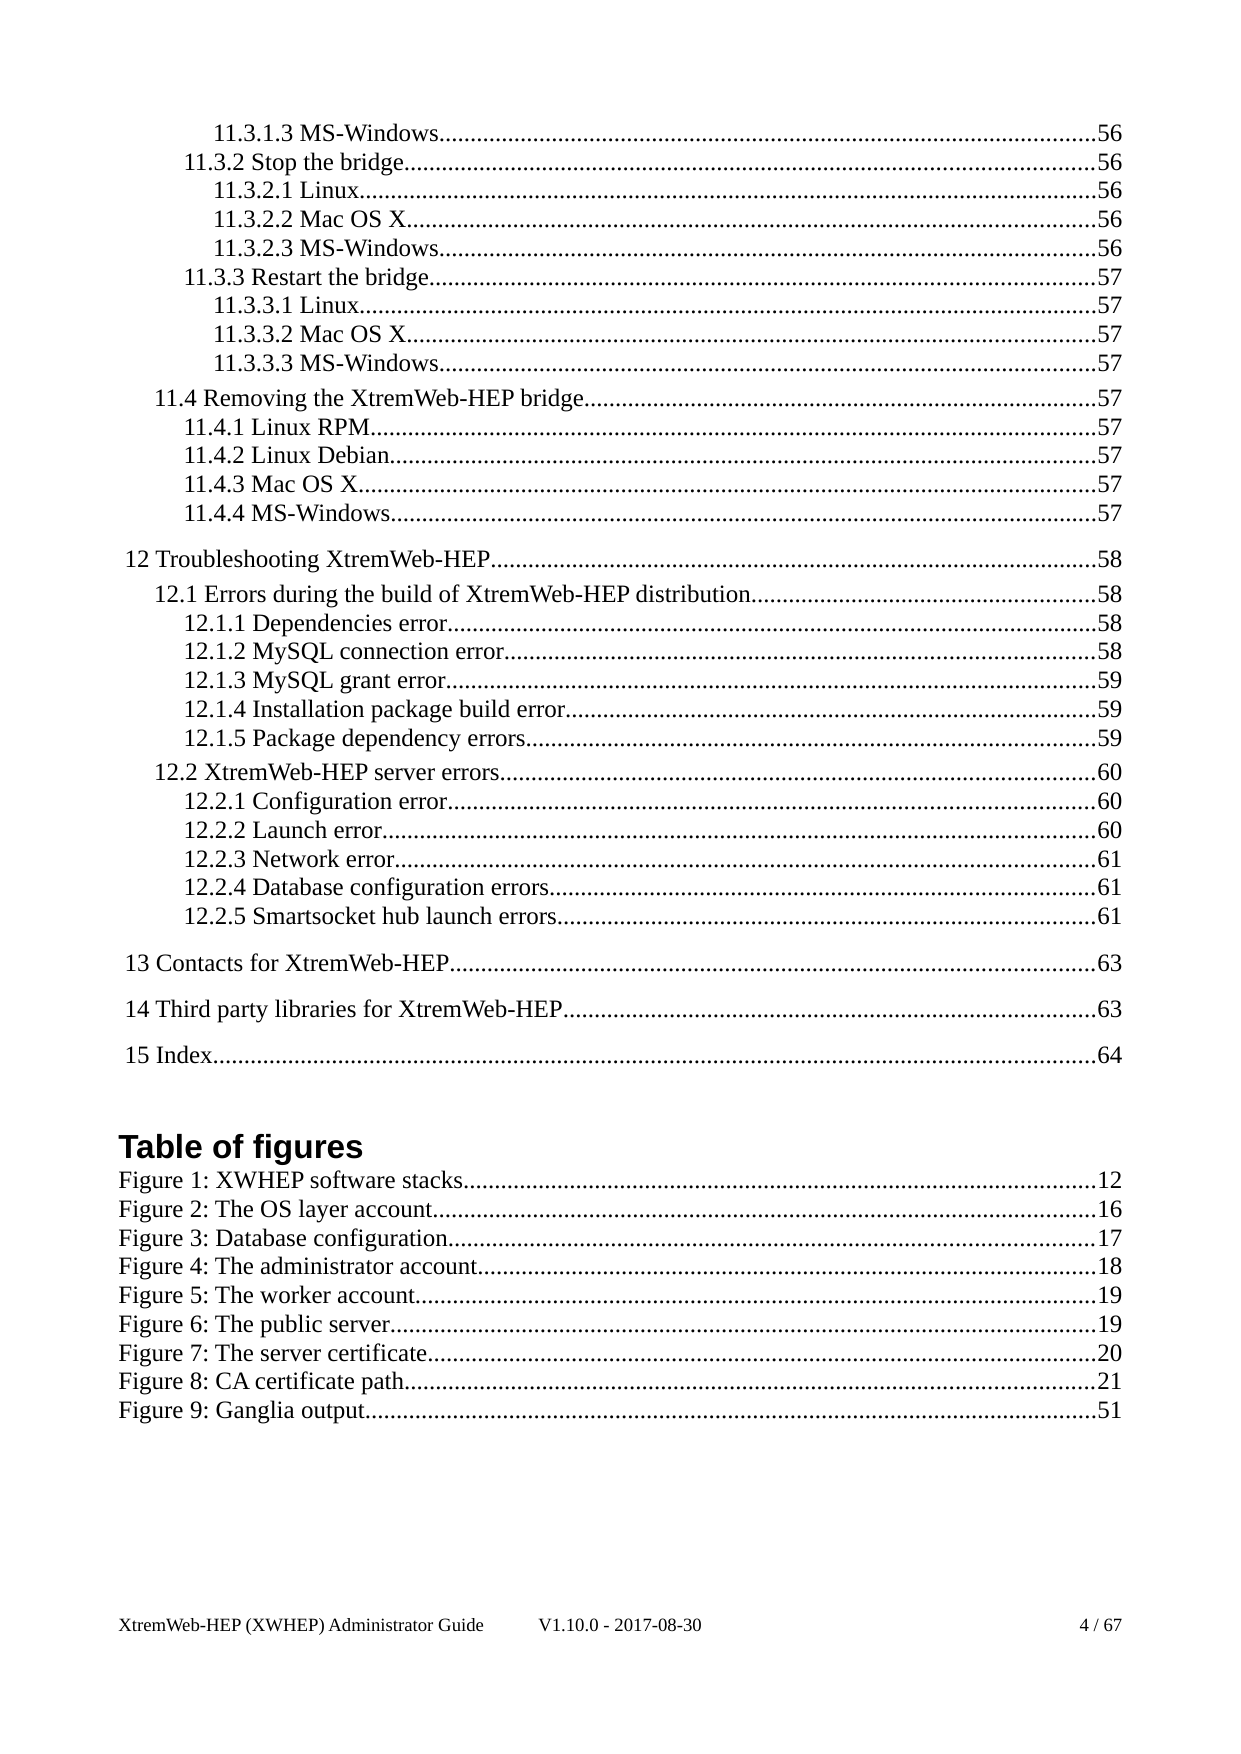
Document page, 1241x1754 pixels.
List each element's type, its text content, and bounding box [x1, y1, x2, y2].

text Figure 3: Database configuration 17 [118, 1223, 1122, 1251]
text 11.3.3.3 MS-Windows 57 [207, 348, 1122, 377]
text 12.1.1 Dependencies error 58 [177, 608, 1122, 636]
text 12.1.5 Package dependency errors 59 [177, 723, 1122, 751]
text 12.2.4 Database configuration errors 61 [177, 872, 1122, 901]
text 12.2 XtremWeb-HEP server errors 60 [148, 757, 1122, 786]
text Figure 6: The public server 19 [118, 1309, 1122, 1338]
text Figure 5: The worker account 19 [118, 1280, 1122, 1309]
text 12.1.2 MySQL connection error 58 [177, 636, 1122, 665]
text 11.3.3 Restart the bridge 57 [177, 262, 1122, 291]
text 11.3.3.1 Linux 57 [207, 291, 1122, 319]
text 12.2.2 Launch error 60 [177, 815, 1122, 844]
subtitle Table of figures [118, 1127, 1122, 1165]
text Figure 8: CA certificate path 21 [118, 1366, 1122, 1395]
text 11.3.2 Stop the bridge 56 [177, 147, 1122, 176]
text 11.4.3 Mac OS X 57 [177, 469, 1122, 498]
text 12.2.1 Configuration error 60 [177, 786, 1122, 815]
text 11.3.3.2 Mac OS X 57 [207, 319, 1122, 348]
text 11.4.4 MS-Windows 57 [177, 498, 1122, 527]
text 14 Third party libraries for XtremWeb-HEP 63 [118, 994, 1122, 1023]
text 15 Index 64 [118, 1041, 1122, 1069]
text 12.1.4 Installation package build error 59 [177, 694, 1122, 723]
text Figure 2: The OS layer account 16 [118, 1194, 1122, 1223]
text 12.2.5 Smartsocket hub launch errors 61 [177, 901, 1122, 930]
text 12.1.3 MySQL grant error 59 [177, 665, 1122, 694]
text 11.3.1.3 MS-Windows 56 [207, 118, 1122, 147]
text 12.1 Errors during the build of XtremWeb-HEP distribution 58 [148, 579, 1122, 608]
text Figure 4: The administrator account 18 [118, 1251, 1122, 1280]
text 13 Contacts for XtremWeb-HEP 63 [118, 948, 1122, 976]
text Figure 1: XWHEP software stacks 12 [118, 1165, 1122, 1194]
text 12.2.3 Network error 61 [177, 844, 1122, 872]
text Figure 9: Ganglia output 51 [118, 1395, 1122, 1424]
text 11.4 Removing the XtremWeb-HEP bridge 57 [148, 383, 1122, 412]
text 11.4.1 Linux RPM 57 [177, 412, 1122, 440]
text 12 Troubleshooting XtremWeb-HEP 58 [118, 544, 1122, 573]
text 11.3.2.2 Mac OS X 56 [207, 204, 1122, 233]
text Figure 7: The server certificate 20 [118, 1338, 1122, 1366]
text 11.4.2 Linux Debian 57 [177, 440, 1122, 469]
text 11.3.2.3 MS-Windows 56 [207, 233, 1122, 262]
text 11.3.2.1 Linux 56 [207, 176, 1122, 204]
